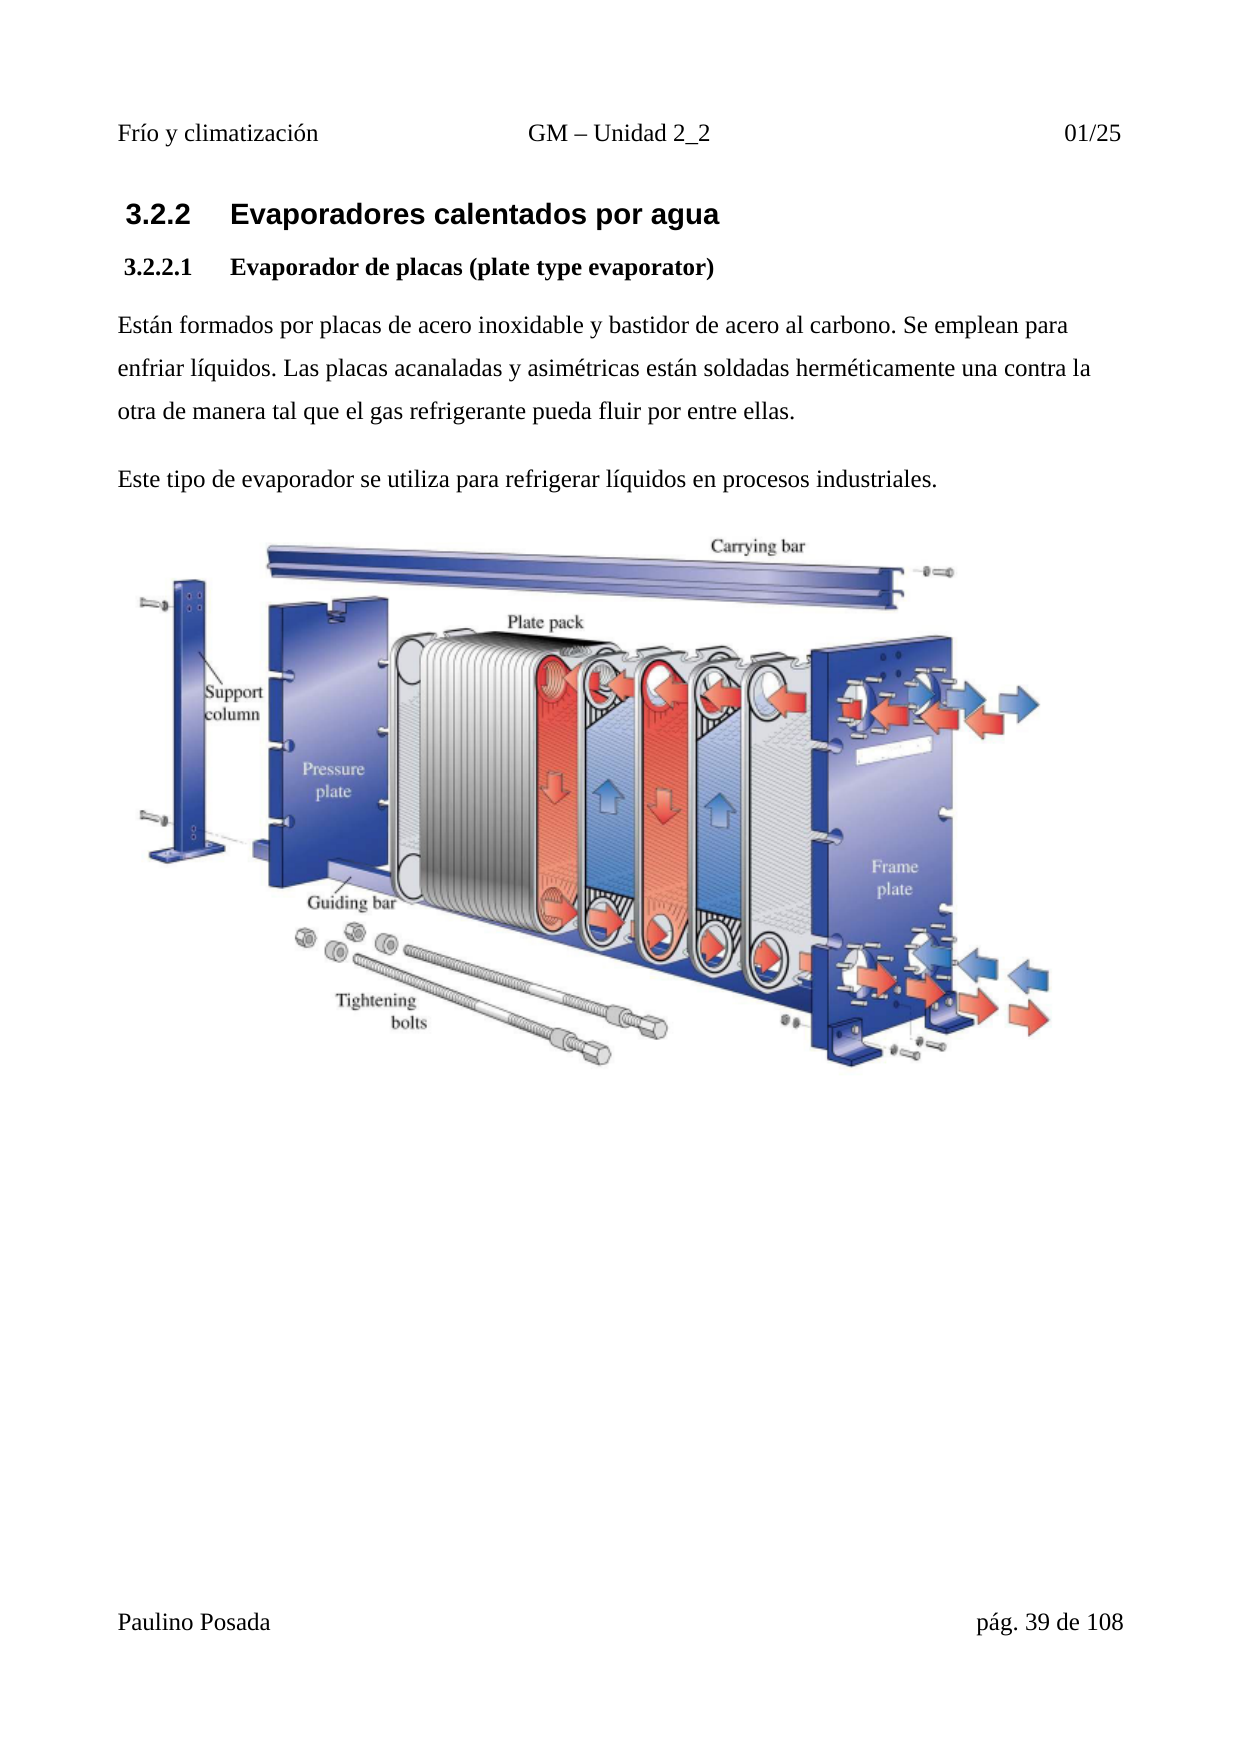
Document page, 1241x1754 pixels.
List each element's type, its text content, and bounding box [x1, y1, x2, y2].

text Este tipo de evaporador se utiliza para refrigerar líquidos en procesos industriales. [117, 464, 1123, 493]
picture [118, 519, 1123, 1105]
subtitle Evaporador de placas (plate type evaporator) [117, 252, 1123, 281]
text Están formados por placas de acero inoxidable y bastidor de acero al carbono. Se emplean para enfriar líquidos. Las placas acanaladas y asimétricas están soldadas herméticamente una contra la otra de manera tal que el gas refrigerante pueda fluir por entre ellas. [117, 310, 1123, 425]
subtitle Evaporadores calentados por agua [117, 197, 1123, 231]
